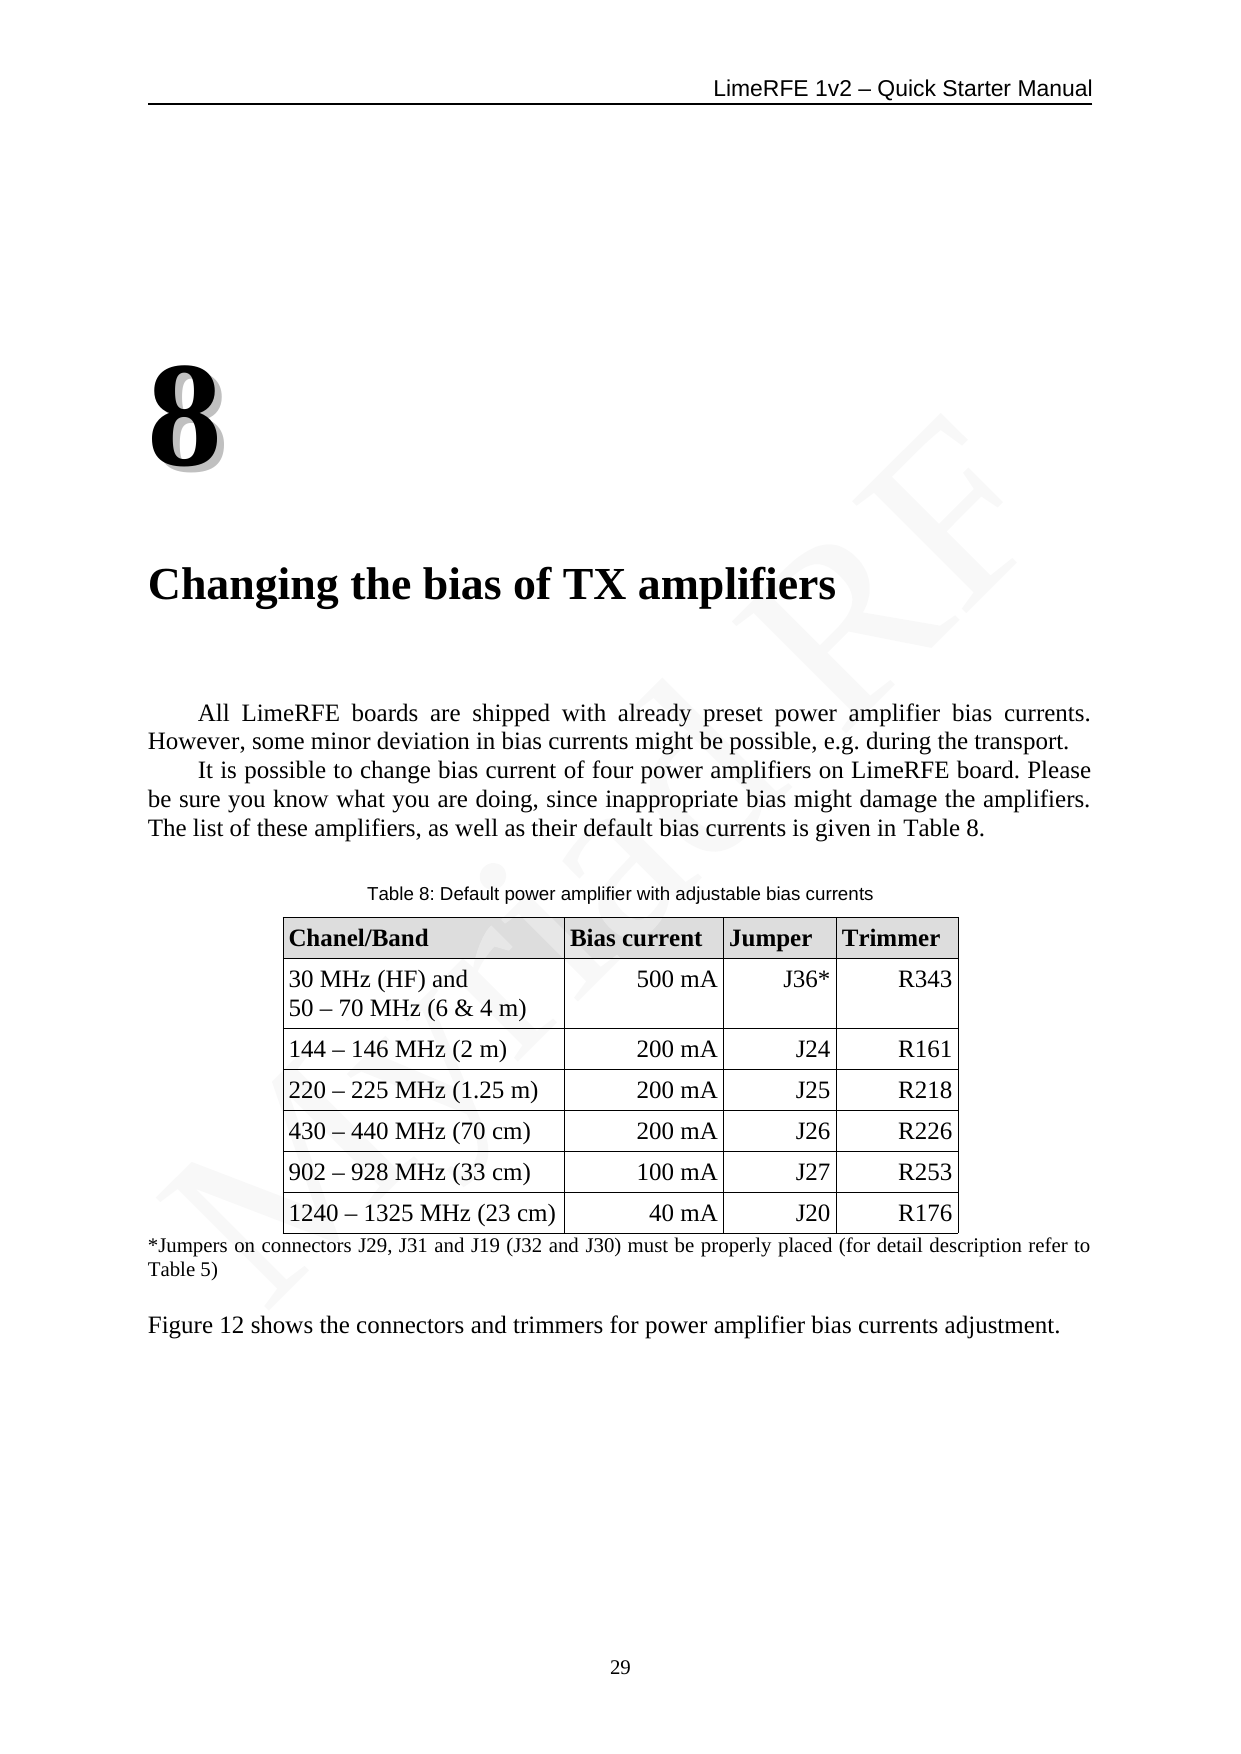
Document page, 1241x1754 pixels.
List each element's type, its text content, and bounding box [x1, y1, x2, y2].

text Table 8: Default power amplifier with adjustable bias currents [669, 883, 1092, 904]
table_cell R343 [837, 959, 958, 1028]
table_cell 902 – 928 MHz (33 cm) [381, 1152, 564, 1192]
table_cell 430 – 440 MHz (70 cm) [478, 1111, 564, 1151]
table_cell 430 – 440 MHz (70 cm) [340, 1111, 477, 1151]
table_header Jumper [724, 918, 836, 958]
table_cell 1240 – 1325 MHz (23 cm) [324, 1193, 564, 1233]
table_cell 100 mA [565, 1152, 723, 1192]
subtitle Changing the bias of TX amplifiers [775, 565, 852, 609]
table_header Trimmer [837, 918, 958, 958]
table_cell 902 – 928 MHz (33 cm) [284, 1152, 309, 1192]
table_cell 144 – 146 MHz [284, 1029, 447, 1069]
table_cell 40 mA [565, 1193, 723, 1233]
table_cell J20 [724, 1193, 836, 1233]
table_cell 220 – 225 MHz (1.25 m) [299, 1070, 454, 1110]
table_cell J25 [724, 1070, 836, 1110]
table_cell 200 mA [565, 1111, 723, 1151]
text It is possible to change bias current of four power amplifiers on LimeRFE board. Please be sure you know what you are doing, since inappropriate bias might damage the amplifiers. The list of these amplifiers, as well as their default bias currents is given in Table 8. [148, 755, 683, 841]
subtitle Changing the bias of TX amplifiers [856, 556, 973, 609]
table_cell J27 [724, 1152, 836, 1192]
text It is possible to change bias current of four power amplifiers on LimeRFE board. Please be sure you know what you are doing, since inappropriate bias might damage the amplifiers. The list of these amplifiers, as well as their default bias currents is given in Table 8. [667, 755, 753, 832]
table_cell 30 MHz (HF) and 50 – 70 MHz (6 & 4 m) [284, 959, 461, 1028]
table_cell R176 [837, 1193, 958, 1233]
text All LimeRFE boards are shipped with already preset power amplifier bias currents. However, some minor deviation in bias currents might be possible, e.g. during the transport. [684, 698, 1092, 755]
text It is possible to change bias current of four power amplifiers on LimeRFE board. Please be sure you know what you are doing, since inappropriate bias might damage the amplifiers. The list of these amplifiers, as well as their default bias currents is given in Table 8. [741, 755, 1092, 841]
text Figure 12 shows the connectors and trimmers for power amplifier bias currents adjustment. [148, 1310, 1092, 1339]
table_cell R226 [837, 1111, 958, 1151]
text All LimeRFE boards are shipped with already preset power amplifier bias currents. However, some minor deviation in bias currents might be possible, e.g. during the transport. [148, 698, 687, 755]
text *Jumpers on connectors J29, J31 and J19 (J32 and J30) must be properly placed (for detail description refer to Table 5) [148, 1233, 268, 1281]
table_cell 220 – 225 MHz (1.25 m) [417, 1070, 454, 1086]
table_cell 220 – 225 MHz (1.25 m) [461, 1070, 564, 1110]
text *Jumpers on connectors J29, J31 and J19 (J32 and J30) must be properly placed (for detail description refer to Table 5) [241, 1233, 1092, 1281]
subtitle Changing the bias of TX amplifiers [972, 556, 1092, 609]
table_cell 902 – 928 MHz (33 cm) [310, 1152, 379, 1192]
table_cell (2 m) [444, 1029, 564, 1069]
subtitle Changing the bias of TX amplifiers [148, 556, 798, 609]
table_cell 430 – 440 MHz (70 cm) [296, 1111, 343, 1151]
table_cell R253 [837, 1152, 958, 1192]
text Table 8: Default power amplifier with adjustable bias currents [148, 883, 605, 904]
table_cell R218 [837, 1070, 958, 1110]
table_cell J26 [724, 1111, 836, 1151]
table_cell J24 [724, 1029, 836, 1069]
table_cell 30 MHz (HF) and 50 – 70 MHz (6 & 4 m) [432, 979, 504, 1028]
table_header Bias current [565, 918, 723, 958]
table_cell R161 [837, 1029, 958, 1069]
table_cell 500 mA [565, 959, 723, 1028]
table_cell 200 mA [565, 1029, 723, 1069]
table_cell 200 mA [565, 1070, 723, 1110]
table_cell 30 MHz (HF) and 50 – 70 MHz (6 & 4 m) [479, 959, 564, 1028]
table_cell J36* [724, 959, 836, 1028]
table_header Chanel/Band [284, 918, 561, 958]
